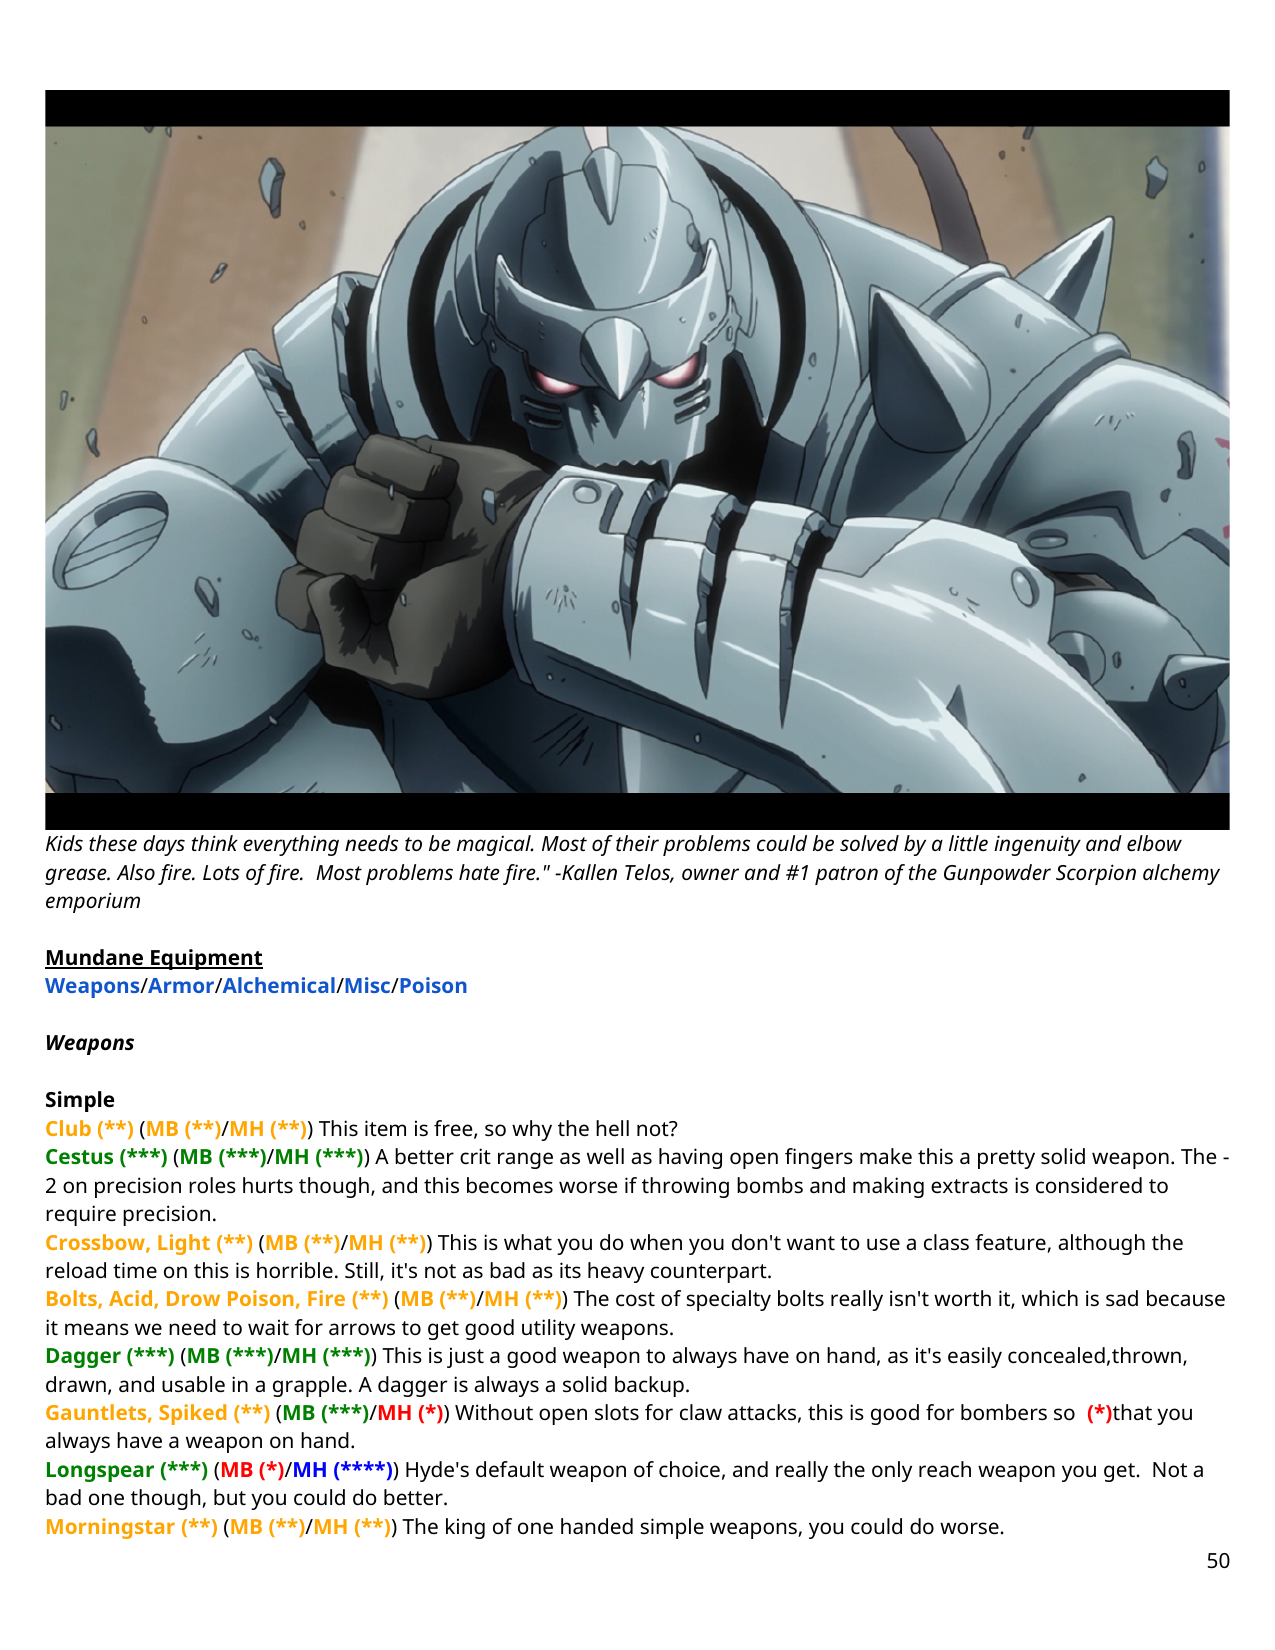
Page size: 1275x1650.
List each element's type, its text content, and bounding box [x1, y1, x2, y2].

text Cestus (***) (MB (***)/MH (***)) A better crit range as well as having open fingers make this a pretty solid weapon. The -2 on precision roles hurts though, and this becomes worse if throwing bombs and making extracts is considered to require precision. [45, 1142, 1230, 1228]
text Simple [45, 1085, 1230, 1114]
text Weapons [45, 1028, 1230, 1057]
text Crossbow, Light (**) (MB (**)/MH (**)) This is what you do when you don't want to use a class feature, although the reload time on this is horrible. Still, it's not as bad as its heavy counterpart. [45, 1228, 1230, 1284]
picture [45, 90, 1230, 830]
text Morningstar (**) (MB (**)/MH (**)) The king of one handed simple weapons, you could do worse. [45, 1512, 1230, 1540]
text Weapons/Armor/Alchemical/Misc/Poison [45, 972, 1230, 1000]
text Longspear (***) (MB (*)/MH (****)) Hyde's default weapon of choice, and really the only reach weapon you get. Not a bad one though, but you could do better. [45, 1455, 1230, 1512]
text Dagger (***) (MB (***)/MH (***)) This is just a good weapon to always have on hand, as it's easily concealed,thrown, drawn, and usable in a grapple. A dagger is always a solid backup. [45, 1341, 1230, 1398]
text Bolts, Acid, Drow Poison, Fire (**) (MB (**)/MH (**)) The cost of specialty bolts really isn't worth it, which is sad because it means we need to wait for arrows to get good utility weapons. [45, 1284, 1230, 1341]
text Gauntlets, Spiked (**) (MB (***)/MH (*)) Without open slots for claw attacks, this is good for bombers so (*)that you always have a weapon on hand. [45, 1398, 1230, 1455]
text Club (**) (MB (**)/MH (**)) This item is free, so why the hell not? [45, 1114, 1230, 1142]
text Kids these days think everything needs to be magical. Most of their problems could be solved by a little ingenuity and elbow grease. Also fire. Lots of fire. Most problems hate fire." -Kallen Telos, owner and #1 patron of the Gunpowder Scorpion alchemy emporium [45, 830, 1230, 915]
text Mundane Equipment [45, 943, 1230, 972]
